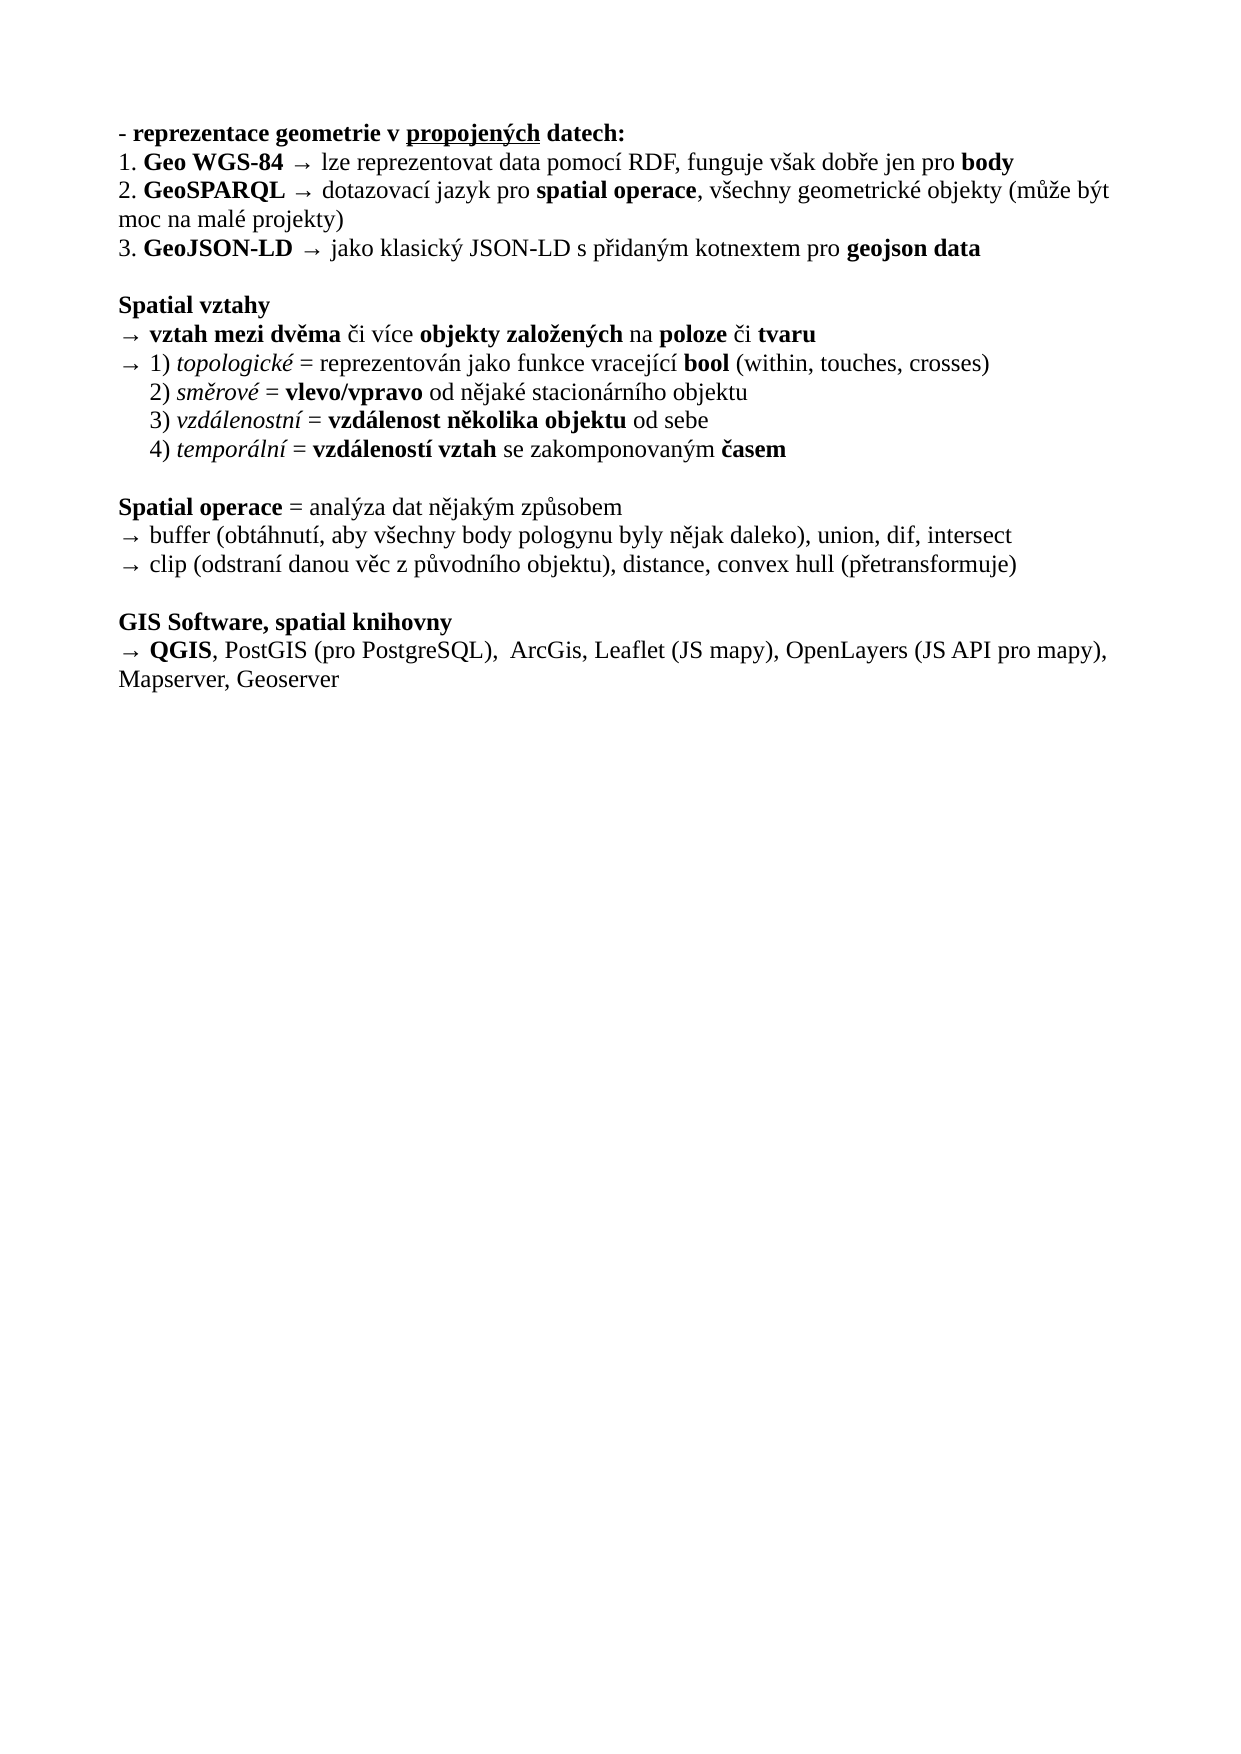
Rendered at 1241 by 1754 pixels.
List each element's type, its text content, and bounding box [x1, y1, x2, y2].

text 3) vzdálenostní = vzdálenost několika objektu od sebe [118, 406, 1122, 434]
text GIS Software, spatial knihovny [118, 607, 1122, 636]
text 3. GeoJSON-LD → jako klasický JSON-LD s přidaným kotnextem pro geojson data [118, 233, 1122, 262]
text Spatial operace = analýza dat nějakým způsobem → buffer (obtáhnutí, aby všechny body pologynu byly nějak daleko), union, dif, intersect → clip (odstraní danou věc z původního objektu), distance, convex hull (přetransformuje) [118, 492, 1122, 607]
text - reprezentace geometrie v propojených datech: 1. Geo WGS-84 → lze reprezentovat data pomocí RDF, funguje však dobře jen pro body [118, 118, 1122, 176]
text 4) temporální = vzdáleností vztah se zakomponovaným časem [118, 434, 1122, 463]
text 2. GeoSPARQL → dotazovací jazyk pro spatial operace, všechny geometrické objekty (může být moc na malé projekty) [118, 176, 1122, 233]
text → QGIS, PostGIS (pro PostgreSQL), ArcGis, Leaflet (JS mapy), OpenLayers (JS API pro mapy), Mapserver, Geoserver [118, 636, 1122, 693]
text Spatial vztahy → vztah mezi dvěma či více objekty založených na poloze či tvaru → 1) topologické = reprezentován jako funkce vracející bool (within, touches, crosses) [118, 291, 1122, 377]
text 2) směrové = vlevo/vpravo od nějaké stacionárního objektu [118, 377, 1122, 406]
